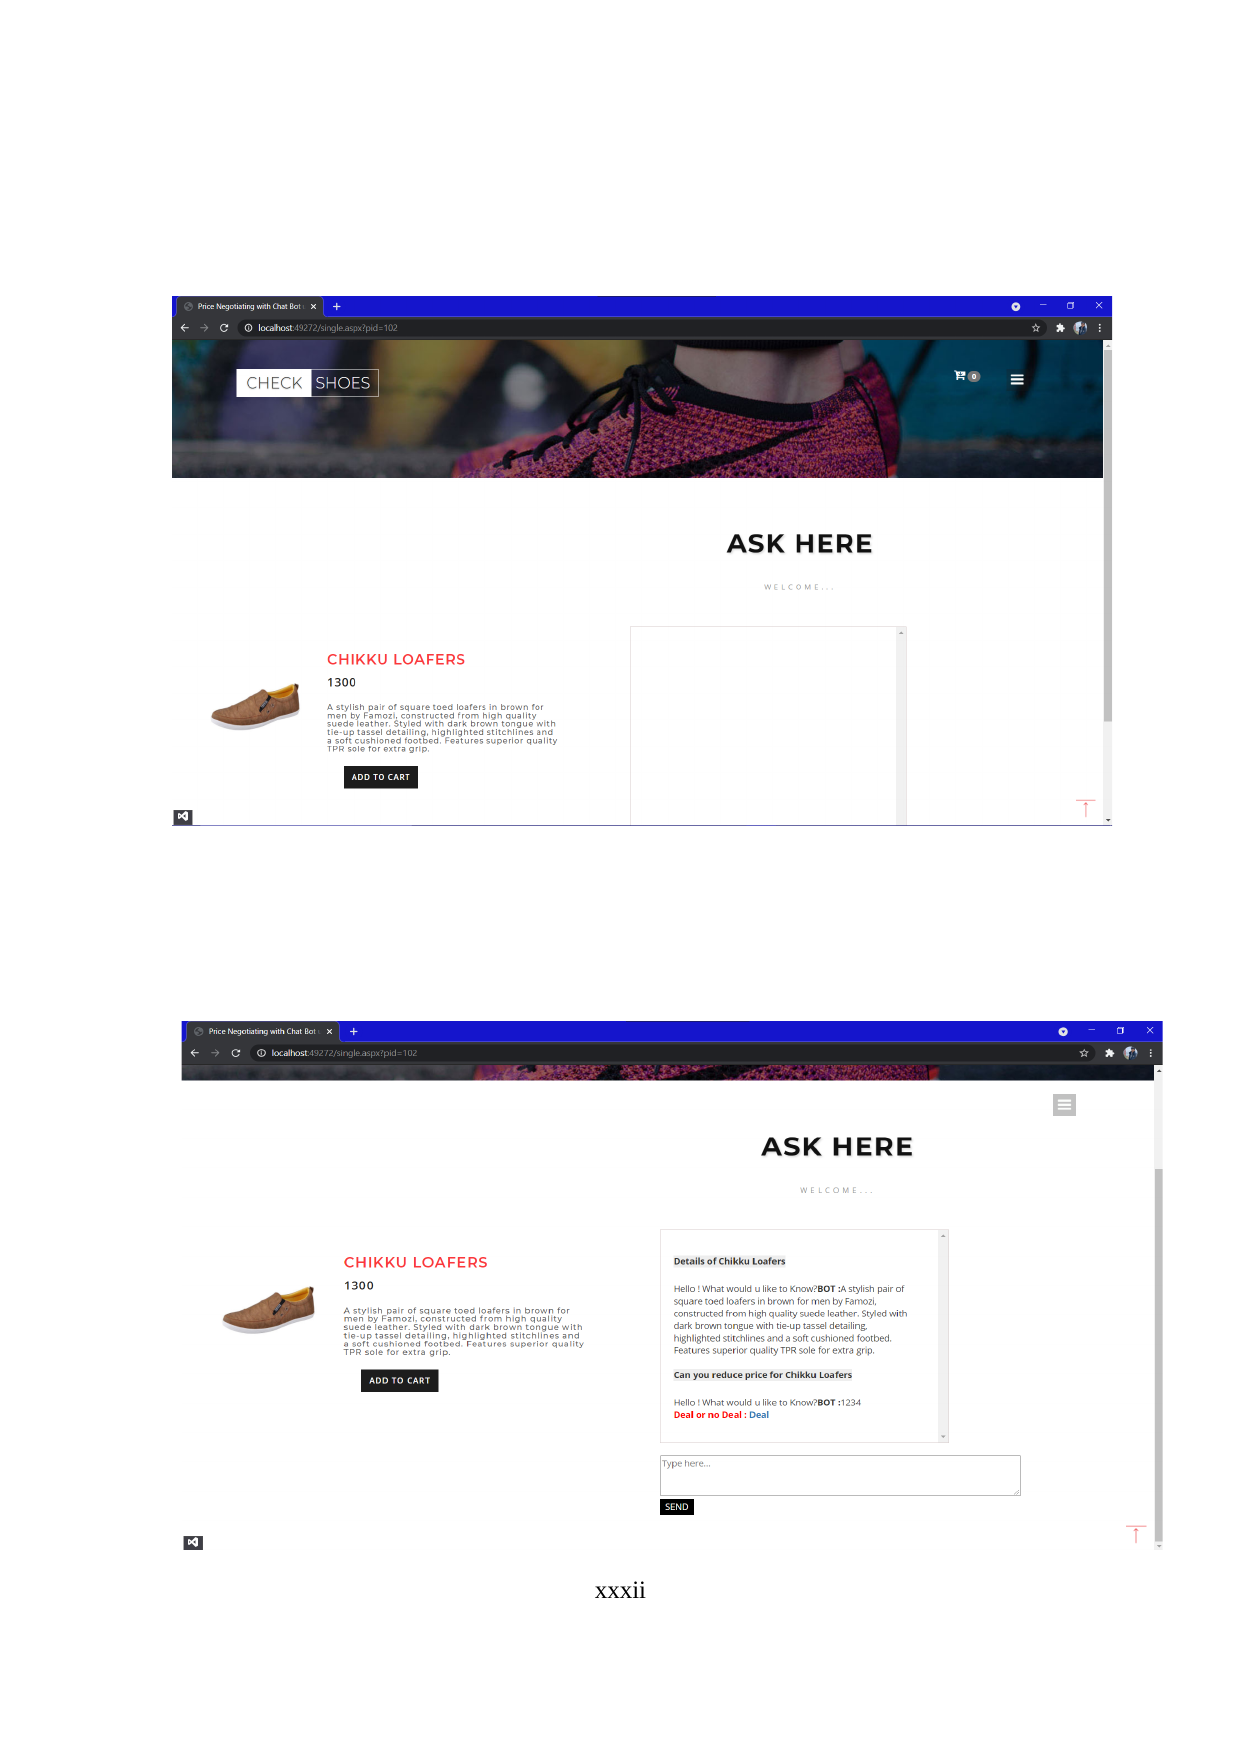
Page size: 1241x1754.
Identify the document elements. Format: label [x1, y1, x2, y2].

picture [181, 1021, 1163, 1550]
picture [172, 296, 1113, 826]
